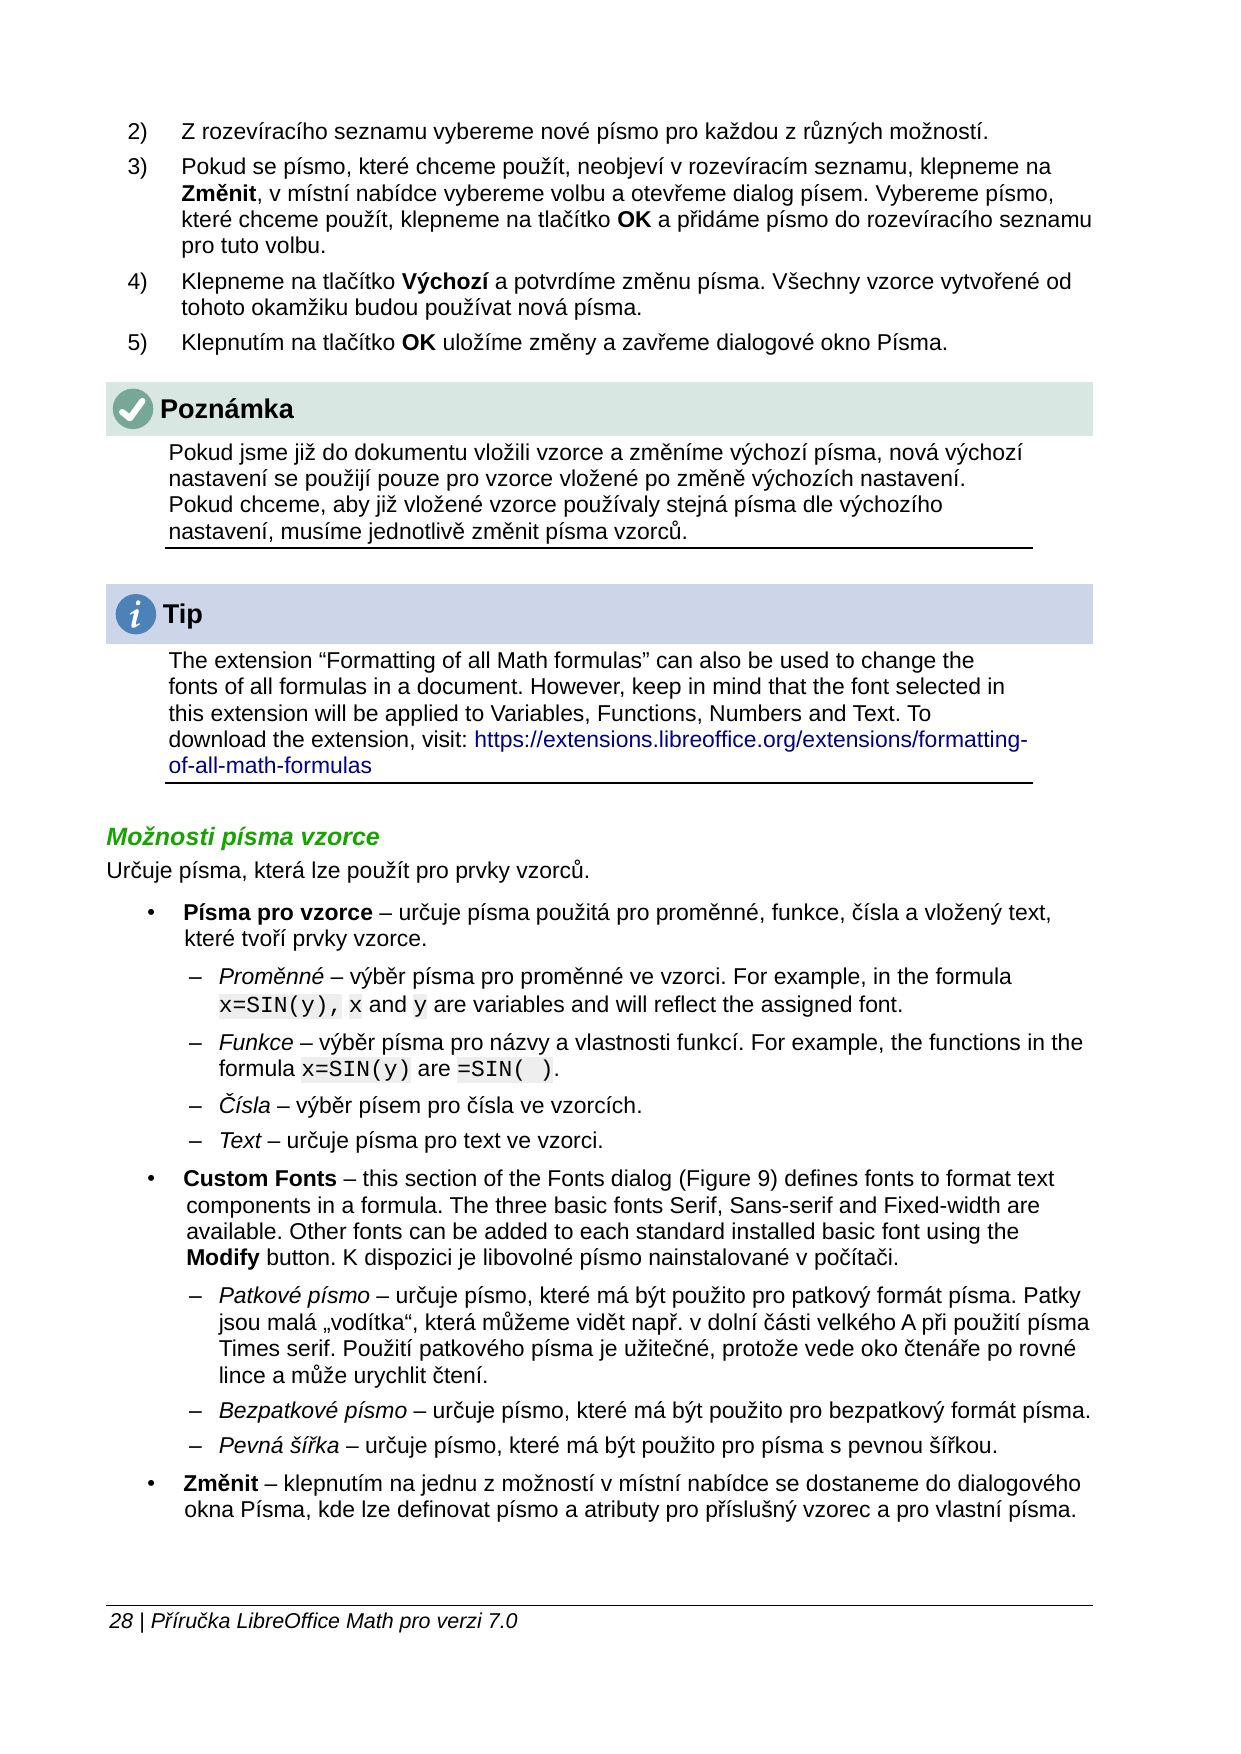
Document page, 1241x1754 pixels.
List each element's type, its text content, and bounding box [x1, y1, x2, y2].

list Klepnutím na tlačítko OK uložíme změny a zavřeme dialogové okno Písma. [148, 329, 1093, 356]
subtitle Možnosti písma vzorce [106, 822, 1093, 851]
list Funkce – výběr písma pro názvy a vlastnosti funkcí. For example, the functions in the formula x=SIN(y) are =SIN( ). [189, 1028, 1093, 1083]
list Pokud se písmo, které chceme použít, neobjeví v rozevíracím seznamu, klepneme na Změnit, v místní nabídce vybereme volbu a otevřeme dialog písem. Vybereme písmo, které chceme použít, klepneme na tlačítko OK a přidáme písmo do rozevíracího seznamu pro tuto volbu. [148, 153, 1093, 259]
subtitle Tip [106, 584, 1093, 644]
list Písma pro vzorce – určuje písma použitá pro proměnné, funkce, čísla a vložený text, které tvoří prvky vzorce. [144, 896, 1093, 954]
list Změnit – klepnutím na jednu z možností v místní nabídce se dostaneme do dialogového okna Písma, kde lze definovat písmo a atributy pro příslušný vzorec a pro vlastní písma. [144, 1467, 1093, 1526]
list Bezpatkové písmo – určuje písmo, které má být použito pro bezpatkový formát písma. [189, 1397, 1093, 1423]
text The extension “Formatting of all Math formulas” can also be used to change the fonts of all formulas in a document. However, keep in mind that the font selected in this extension will be applied to Variables, Functions, Numbers and Text. To download the extension, visit: https://extensions.libreoffice.org/extensions/formatting-of-all-math-formulas [165, 644, 1033, 782]
list Proměnné – výběr písma pro proměnné ve vzorci. For example, in the formula x=SIN(y), x and y are variables and will reflect the assigned font. [189, 963, 1093, 1019]
list Čísla – výběr písem pro čísla ve vzorcích. [189, 1092, 1093, 1118]
list Klepneme na tlačítko Výchozí a potvrdíme změnu písma. Všechny vzorce vytvořené od tohoto okamžiku budou používat nová písma. [148, 268, 1093, 320]
list Custom Fonts – this section of the Fonts dialog (Figure 9) defines fonts to format text components in a formula. The three basic fonts Serif, Sans-serif and Fixed-width are available. Other fonts can be added to each standard installed basic font using the Modify button. K dispozici je libovolné písmo nainstalované v počítači. [144, 1162, 1093, 1274]
list Z rozevíracího seznamu vybereme nové písmo pro každou z různých možností. [148, 118, 1093, 144]
text Určuje písma, která lze použít pro prvky vzorců. [106, 857, 1093, 883]
text Pokud jsme již do dokumentu vložili vzorce a změníme výchozí písma, nová výchozí nastavení se použijí pouze pro vzorce vložené po změně výchozích nastavení. Pokud chceme, aby již vložené vzorce používaly stejná písma dle výchozího nastavení, musíme jednotlivě změnit písma vzorců. [165, 436, 1033, 547]
subtitle Poznámka [106, 382, 1093, 436]
list Patkové písmo – určuje písmo, které má být použito pro patkový formát písma. Patky jsou malá „vodítka“, která můžeme vidět např. v dolní části velkého A při použití písma Times serif. Použití patkového písma je užitečné, protože vede oko čtenáře po rovné lince a může urychlit čtení. [189, 1282, 1093, 1388]
list Pevná šířka – určuje písmo, které má být použito pro písma s pevnou šířkou. [189, 1432, 1093, 1458]
list Text – určuje písma pro text ve vzorci. [189, 1127, 1093, 1153]
